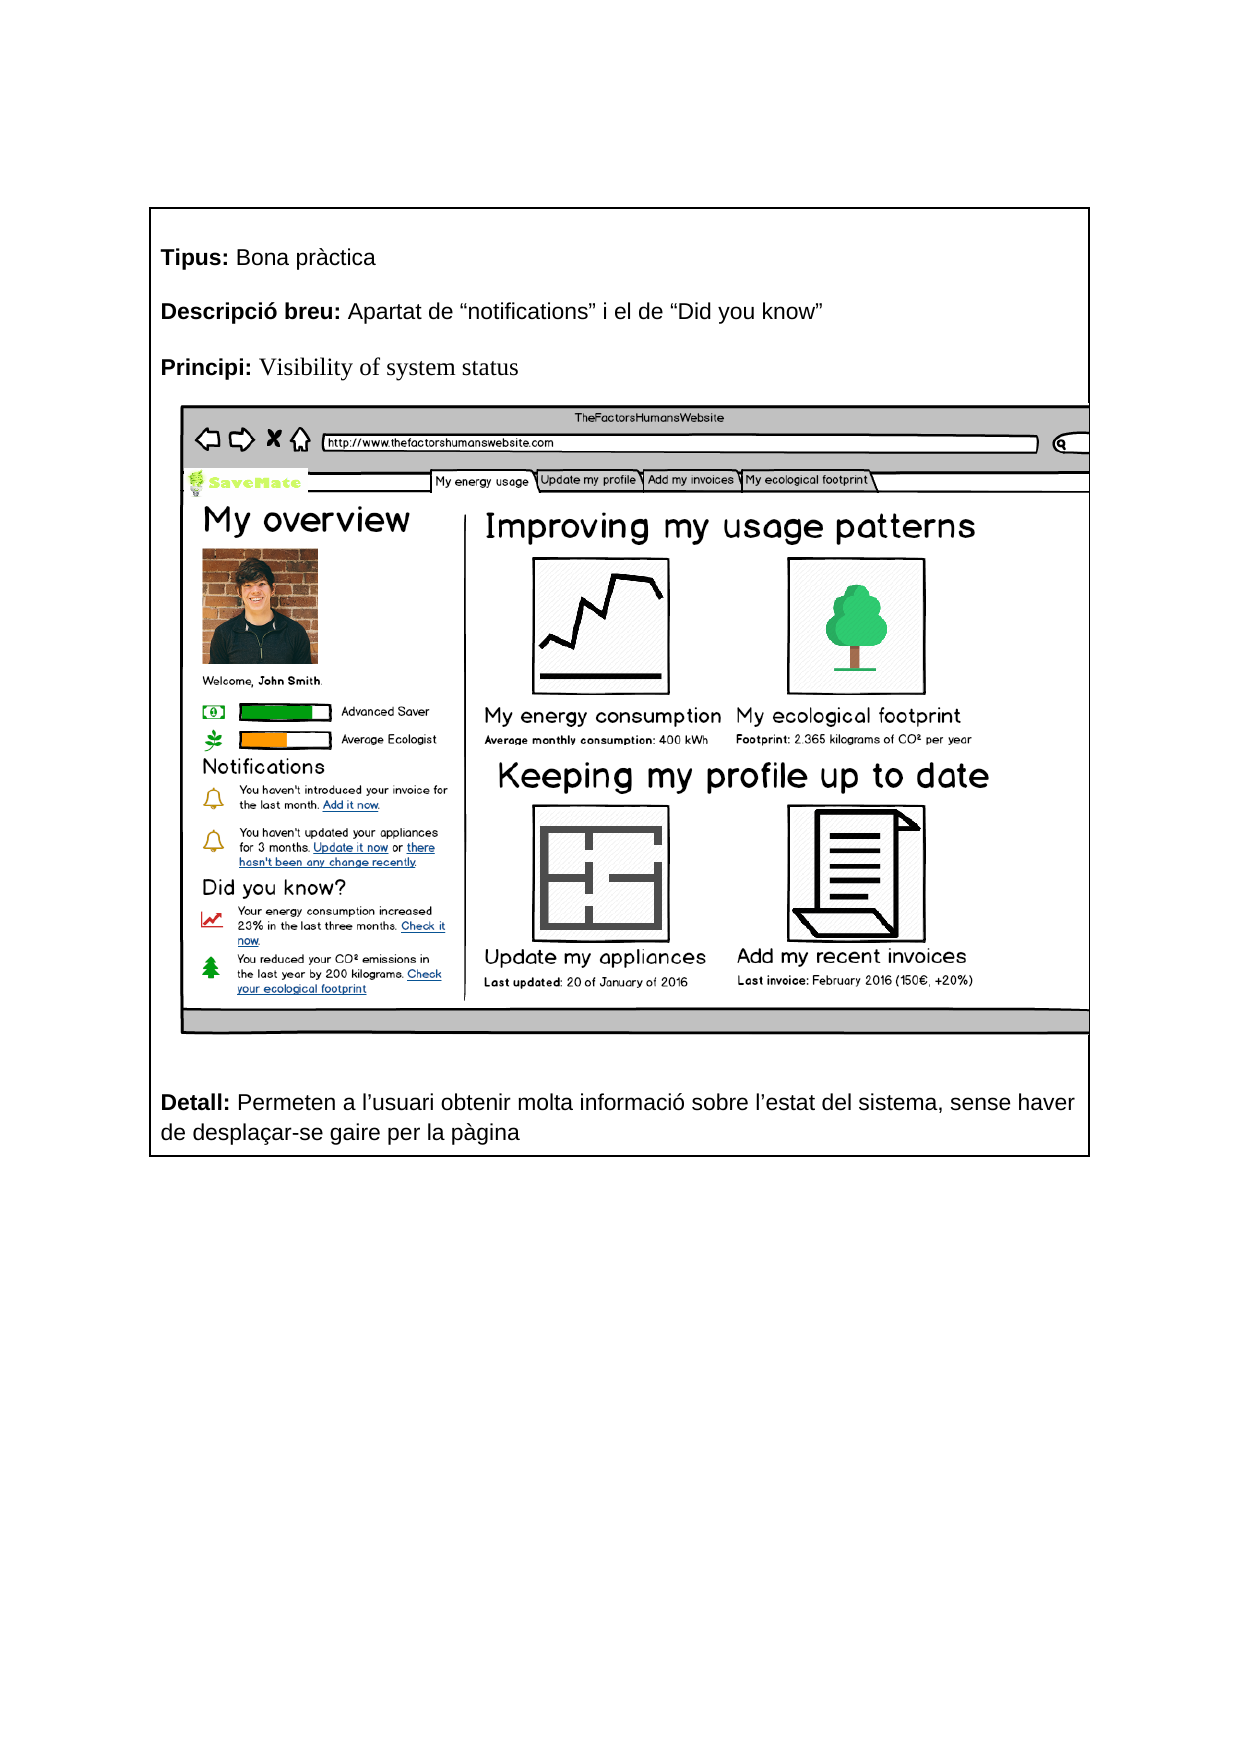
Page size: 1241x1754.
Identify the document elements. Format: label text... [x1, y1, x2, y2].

picture [179, 403, 1089, 1035]
table_header Tipus: Bona pràctica Descripció breu: Apartat de “notifications” i el de “Did you know” Principi: Visibility of system status Detall: Permeten a l’usuari obtenir molta informació sobre l’estat del sistema, sense haver de desplaçar-se gaire per la pàgina [151, 209, 1088, 1155]
